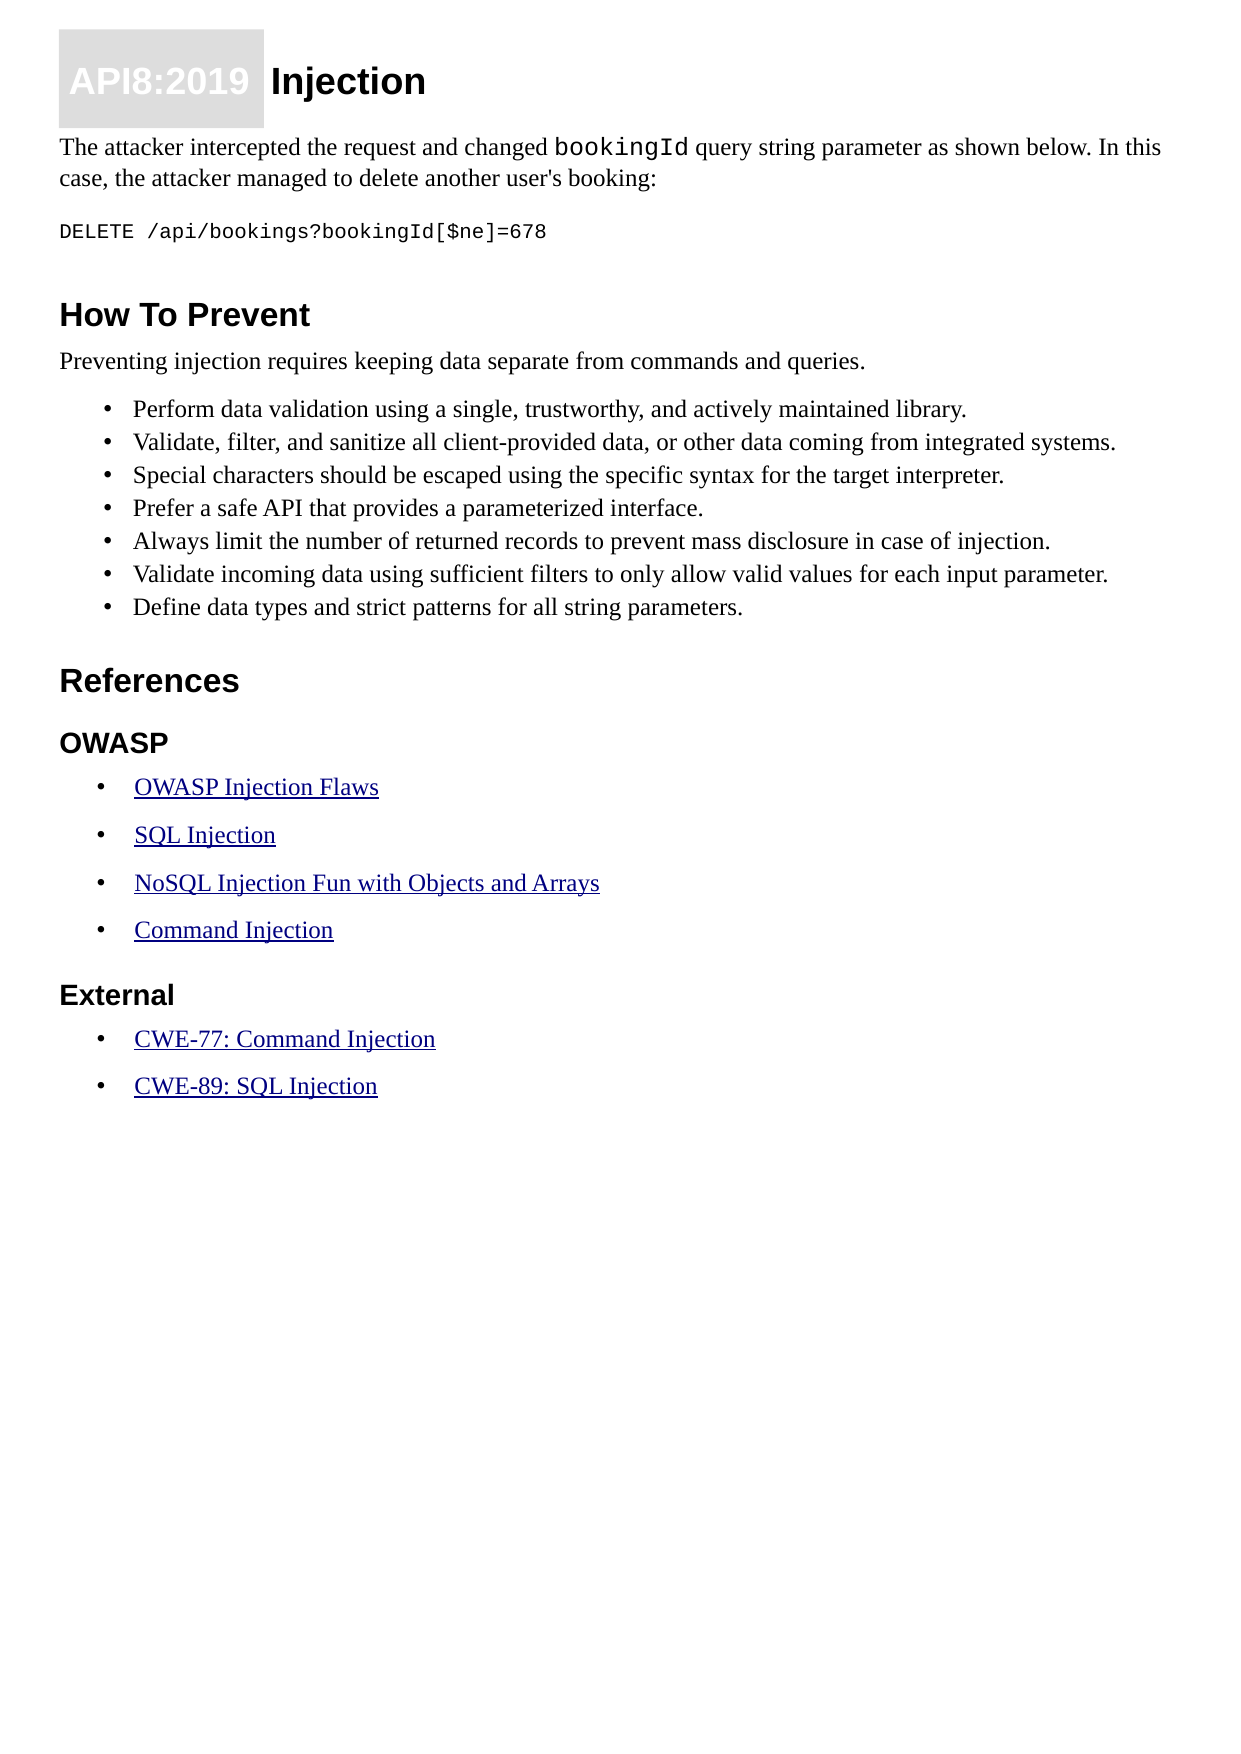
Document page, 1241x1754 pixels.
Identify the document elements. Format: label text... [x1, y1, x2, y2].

list CWE-77: Command Injection [97, 1024, 1181, 1052]
list NoSQL Injection Fun with Objects and Arrays [97, 868, 1181, 896]
list Validate incoming data using sufficient filters to only allow valid values for each input parameter. [103, 559, 1181, 588]
subtitle OWASP [59, 726, 1181, 760]
subtitle References [59, 661, 1181, 699]
list Command Injection [97, 915, 1181, 944]
list OWASP Injection Flaws [97, 772, 1181, 801]
list Perform data validation using a single, trustworthy, and actively maintained library. [103, 394, 1181, 423]
subtitle External [59, 977, 1181, 1011]
text Preventing injection requires keeping data separate from commands and queries. [59, 346, 1181, 375]
text The attacker intercepted the request and changed bookingId query string parameter as shown below. In this case, the attacker managed to delete another user's booking: [59, 132, 1181, 192]
text DELETE /api/bookings?bookingId[$ne]=678 [59, 221, 1181, 245]
list Validate, filter, and sanitize all client-provided data, or other data coming from integrated systems. [103, 427, 1181, 456]
list Always limit the number of returned records to prevent mass disclosure in case of injection. [103, 526, 1181, 555]
list Special characters should be escaped using the specific syntax for the target interpreter. [103, 460, 1181, 489]
list Define data types and strict patterns for all string parameters. [103, 592, 1181, 621]
subtitle How To Prevent [59, 295, 1181, 334]
list SQL Injection [97, 820, 1181, 849]
list CWE-89: SQL Injection [97, 1071, 1181, 1100]
list Prefer a safe API that provides a parameterized interface. [103, 493, 1181, 522]
